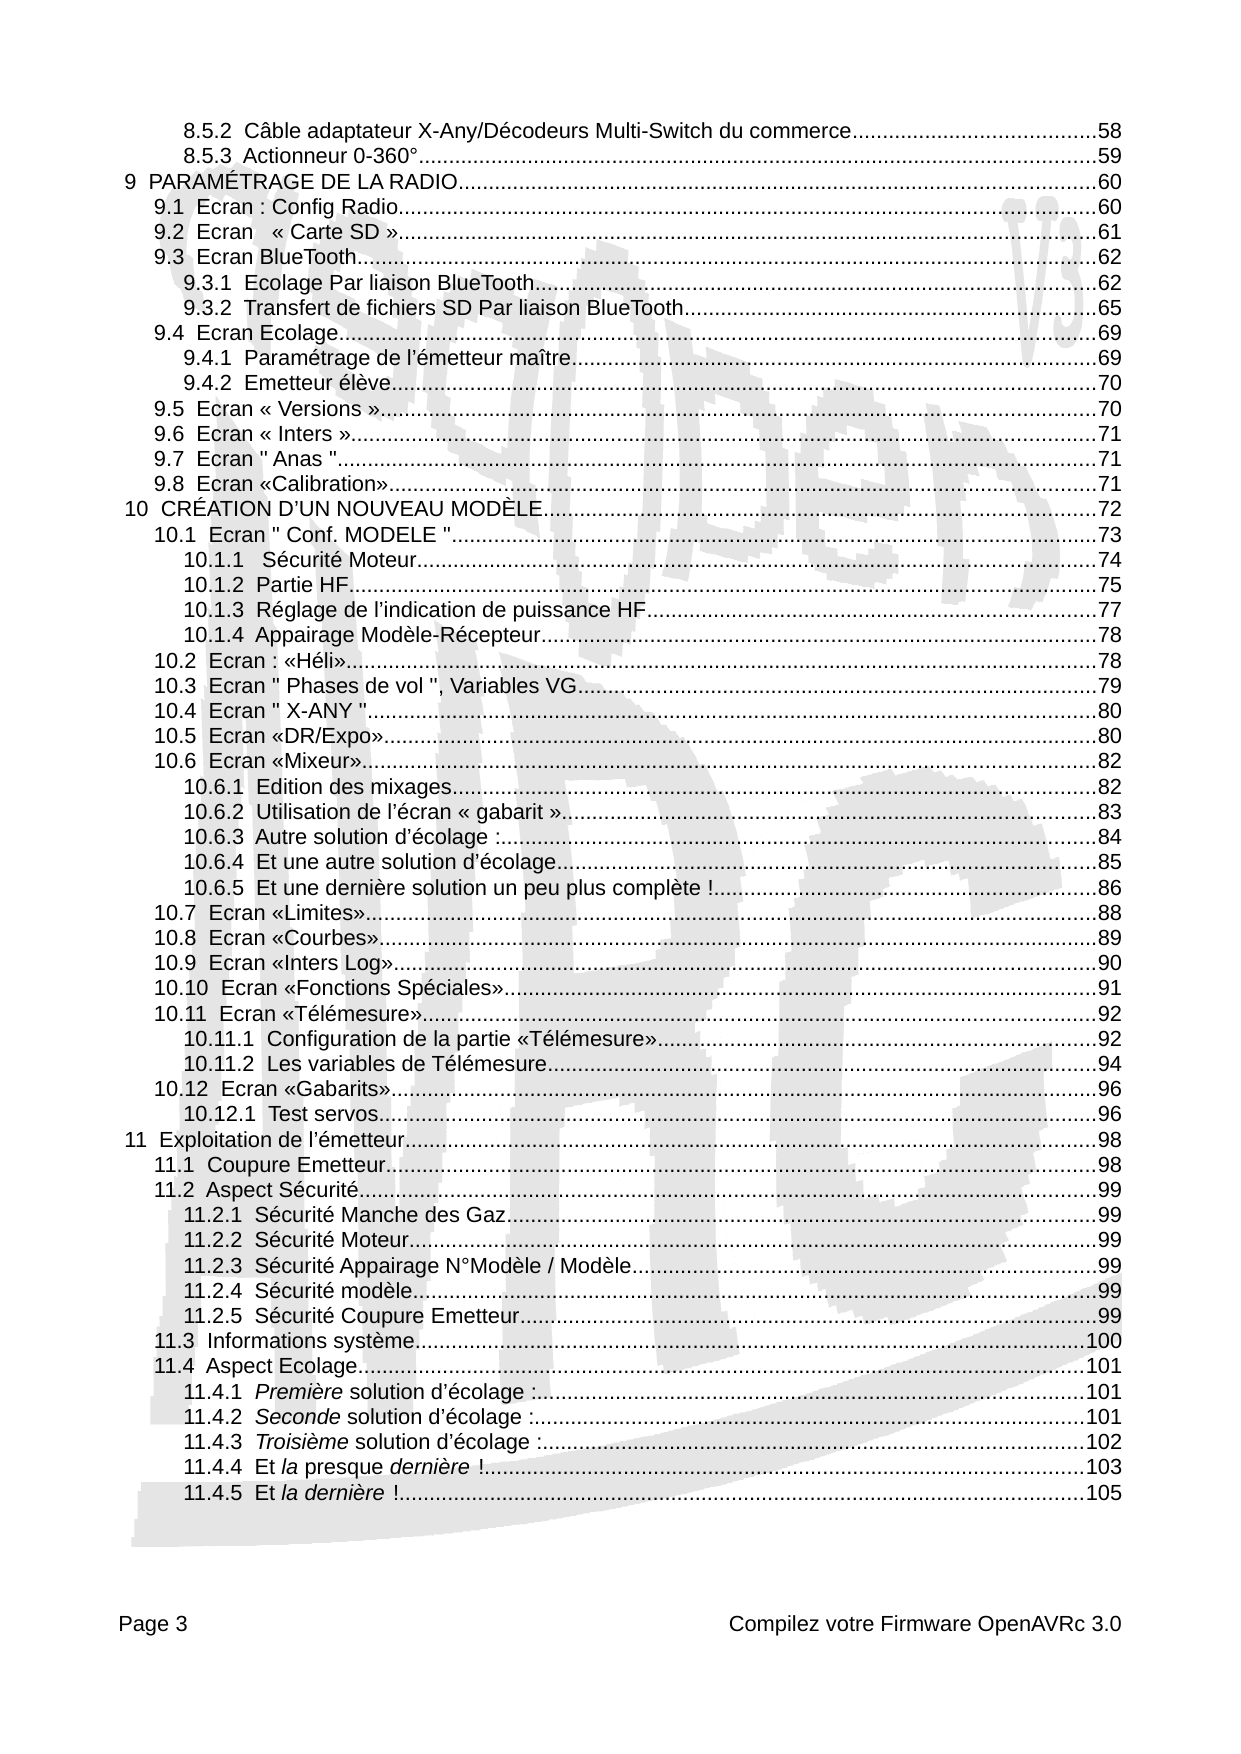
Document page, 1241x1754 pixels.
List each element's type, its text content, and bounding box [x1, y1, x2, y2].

text 11.2.3 Sécurité Appairage N°Modèle / Modèle 99 [177, 1252, 1122, 1278]
text 9.5 Ecran « Versions » 70 [148, 395, 1122, 421]
text 11.2.1 Sécurité Manche des Gaz 99 [177, 1202, 1122, 1227]
text 10.11 Ecran «Télémesure» 92 [148, 1000, 1122, 1026]
text 11.2.4 Sécurité modèle 99 [177, 1278, 1122, 1303]
text 10.10 Ecran «Fonctions Spéciales» 91 [148, 975, 1122, 1000]
text 11.2.2 Sécurité Moteur 99 [177, 1227, 1122, 1252]
text 8.5.2 Câble adaptateur X-Any/Décodeurs Multi-Switch du commerce 58 [177, 118, 1122, 143]
text 10 CRÉATION D’UN NOUVEAU MODÈLE 72 [118, 496, 1122, 521]
text 11.4.3 Troisième solution d’écolage : 102 [177, 1429, 1122, 1454]
text 10.6 Ecran «Mixeur» 82 [148, 748, 1122, 773]
text 8.5.3 Actionneur 0-360° 59 [177, 143, 1122, 168]
text 9 PARAMÉTRAGE DE LA RADIO 60 [118, 168, 1122, 194]
text 10.2 Ecran : «Héli» 78 [148, 647, 1122, 673]
text 11.4.4 Et la presque dernière ! 103 [177, 1454, 1122, 1479]
text 10.6.3 Autre solution d’écolage : 84 [177, 824, 1122, 849]
text 10.6.2 Utilisation de l’écran « gabarit » 83 [177, 799, 1122, 824]
text 10.4 Ecran '' X-ANY '' 80 [148, 698, 1122, 723]
text 10.6.4 Et une autre solution d’écolage 85 [177, 849, 1122, 874]
text 11.4 Aspect Ecolage 101 [148, 1353, 1122, 1378]
text 10.11.1 Configuration de la partie «Télémesure» 92 [177, 1026, 1122, 1051]
text 10.6.5 Et une dernière solution un peu plus complète ! 86 [177, 874, 1122, 899]
text 9.4 Ecran Ecolage 69 [148, 320, 1122, 345]
text 10.6.1 Edition des mixages 82 [177, 773, 1122, 799]
text 11.2.5 Sécurité Coupure Emetteur 99 [177, 1303, 1122, 1328]
text 10.12.1 Test servos 96 [177, 1101, 1122, 1126]
text 9.3.2 Transfert de fichiers SD Par liaison BlueTooth 65 [177, 294, 1122, 320]
text 9.3 Ecran BlueTooth 62 [148, 244, 1122, 269]
text 9.2 Ecran « Carte SD » 61 [148, 219, 1122, 244]
text 10.1.1 Sécurité Moteur 74 [177, 547, 1122, 572]
text 10.9 Ecran «Inters Log» 90 [148, 950, 1122, 975]
text 9.3.1 Ecolage Par liaison BlueTooth 62 [177, 269, 1122, 294]
text 10.1.3 Réglage de l’indication de puissance HF 77 [177, 597, 1122, 622]
text 10.12 Ecran «Gabarits» 96 [148, 1076, 1122, 1101]
text 10.11.2 Les variables de Télémesure 94 [177, 1051, 1122, 1076]
text 10.1.4 Appairage Modèle-Récepteur 78 [177, 622, 1122, 647]
text 10.3 Ecran '' Phases de vol '', Variables VG 79 [148, 673, 1122, 698]
text 11.4.1 Première solution d’écolage : 101 [177, 1378, 1122, 1404]
text 11.4.5 Et la dernière ! 105 [177, 1479, 1122, 1504]
text 9.4.2 Emetteur élève 70 [177, 370, 1122, 395]
text 10.1.2 Partie HF 75 [177, 572, 1122, 597]
text 9.6 Ecran « Inters » 71 [148, 421, 1122, 446]
text 9.7 Ecran '' Anas '' 71 [148, 446, 1122, 471]
text 11.2 Aspect Sécurité 99 [148, 1177, 1122, 1202]
text 11.4.2 Seconde solution d’écolage : 101 [177, 1404, 1122, 1429]
text 11.3 Informations système 100 [148, 1328, 1122, 1353]
text 11 Exploitation de l’émetteur 98 [118, 1126, 1122, 1152]
text 9.1 Ecran : Config Radio 60 [148, 194, 1122, 219]
text 10.5 Ecran «DR/Expo» 80 [148, 723, 1122, 748]
text 11.1 Coupure Emetteur 98 [148, 1152, 1122, 1177]
text 9.8 Ecran «Calibration» 71 [148, 471, 1122, 496]
text 10.7 Ecran «Limites» 88 [148, 899, 1122, 925]
text 10.1 Ecran '' Conf. MODELE '' 73 [148, 521, 1122, 547]
text 10.8 Ecran «Courbes» 89 [148, 925, 1122, 950]
text 9.4.1 Paramétrage de l’émetteur maître 69 [177, 345, 1122, 370]
